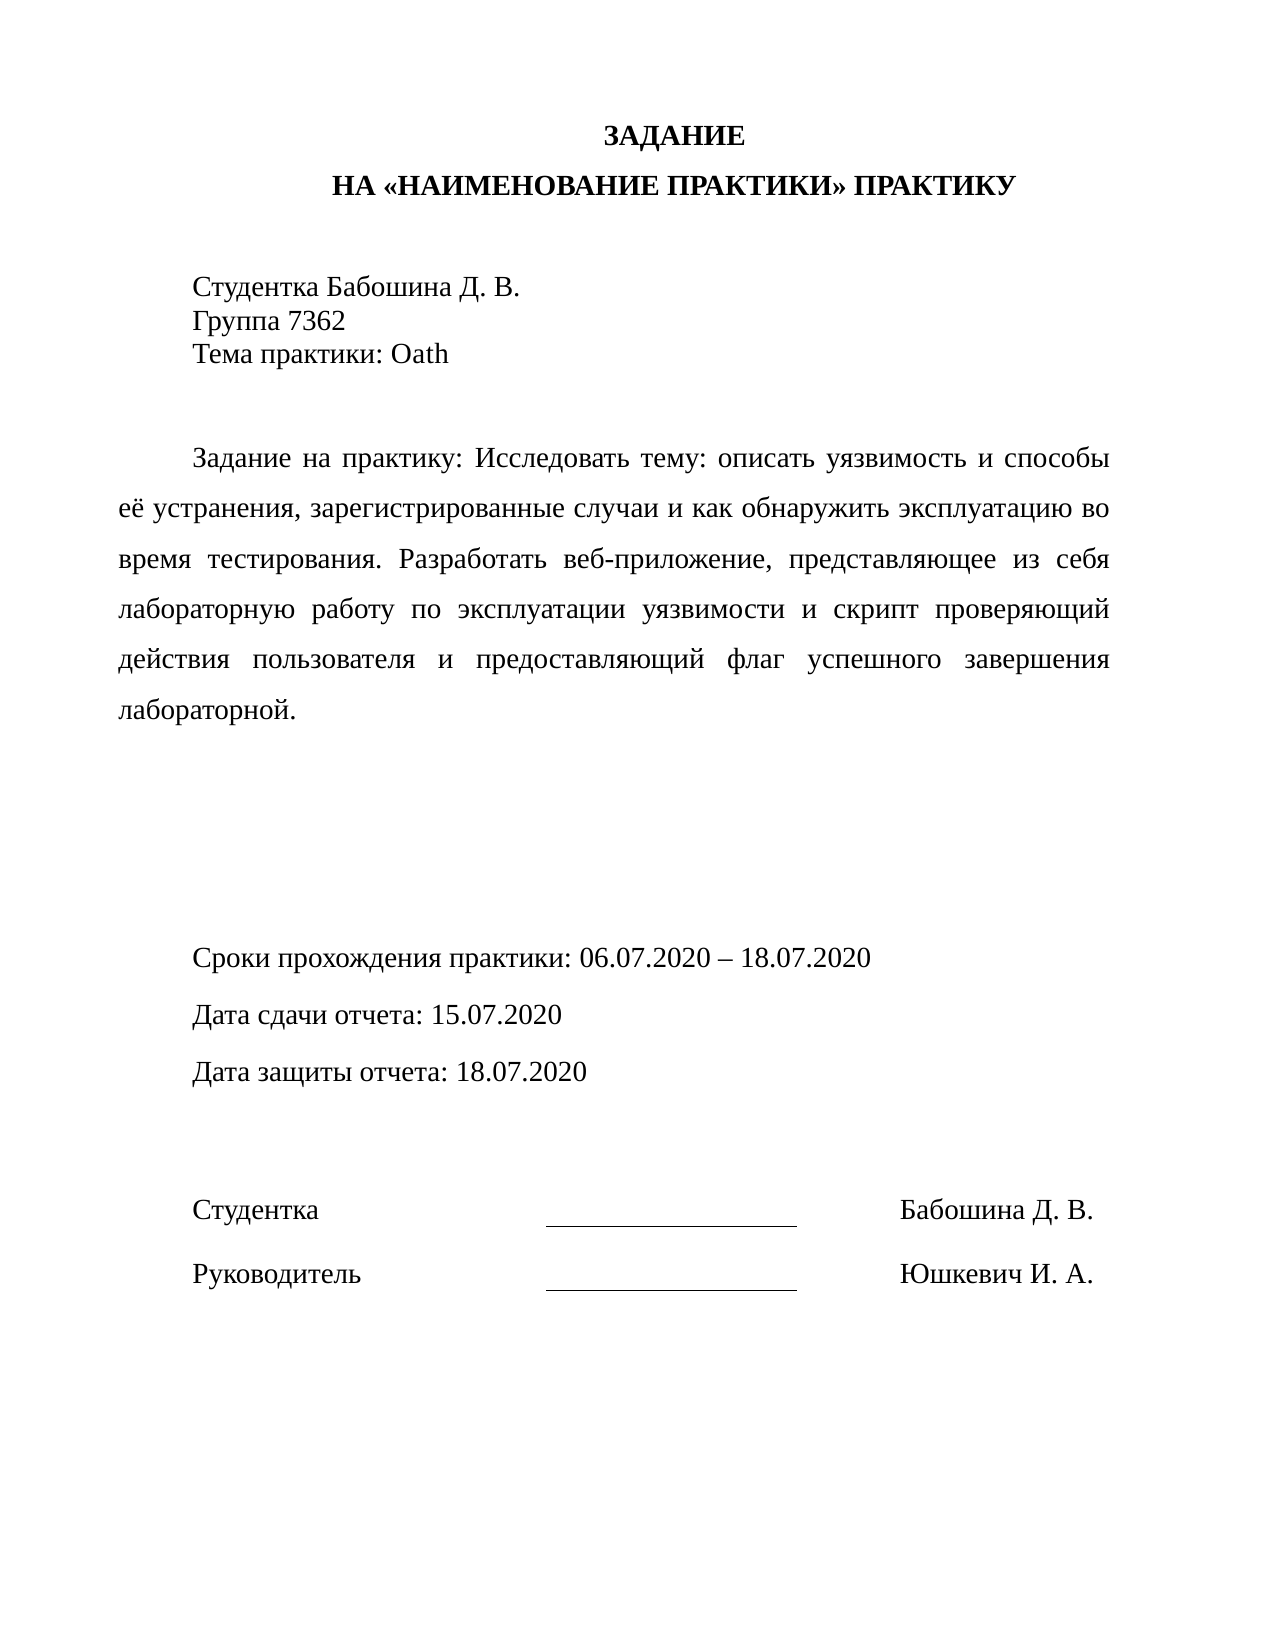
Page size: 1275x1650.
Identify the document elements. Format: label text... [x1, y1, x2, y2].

table_cell Руководитель [107, 1226, 546, 1290]
table_cell Дата защиты отчета: 18.07.2020 [107, 1054, 1122, 1111]
table_cell Группа 7362 [107, 303, 1122, 336]
text на «наименование практики» практику [118, 168, 1157, 202]
table_header Студентка Бабошина Д. В. [107, 269, 1122, 303]
table_cell Студентка [107, 1162, 546, 1226]
table_cell Юшкевич И. А. [797, 1226, 1122, 1290]
table_cell Бабошина Д. В. [797, 1162, 1122, 1226]
table_cell [546, 1227, 797, 1290]
table_cell Задание на практику: Исследовать тему: описать уязвимость и способы её устранения, зарегистрированные случаи и как обнаружить эксплуатацию во время тестирования. Разработать веб-приложение, представляющее из себя лабораторную работу по эксплуатации уязвимости и скрипт проверяющий действия пользователя и предоставляющий флаг успешного завершения лабораторной. [107, 440, 1122, 940]
table_cell Тема практики: Oath [107, 336, 1122, 440]
table_cell [546, 1162, 797, 1226]
table_cell Сроки прохождения практики: 06.07.2020 – 18.07.2020 [107, 940, 1122, 997]
table_cell Дата сдачи отчета: 15.07.2020 [107, 997, 1122, 1054]
table_cell [107, 1111, 1122, 1162]
text ЗАДАНИЕ [118, 118, 1157, 152]
